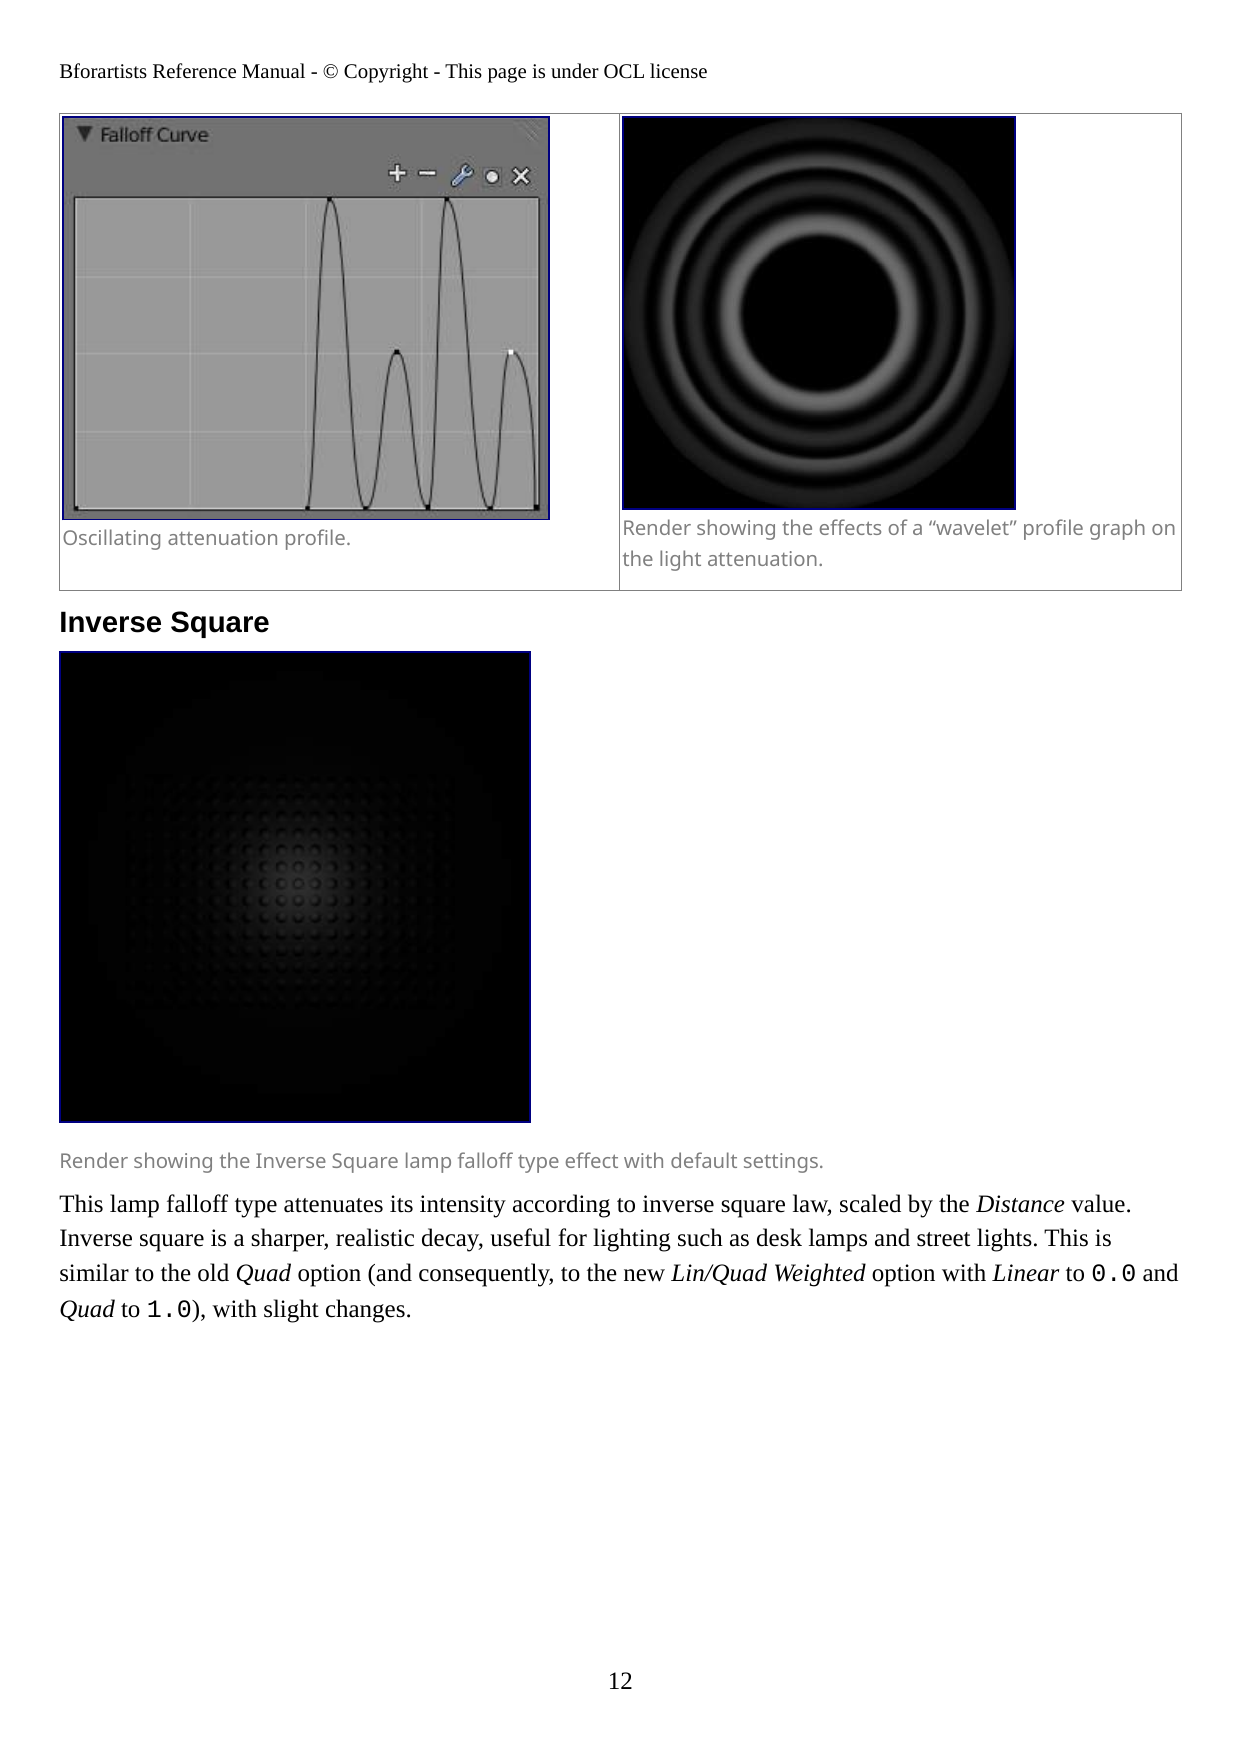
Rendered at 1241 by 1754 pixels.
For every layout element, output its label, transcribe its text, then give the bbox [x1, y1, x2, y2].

picture [61, 653, 529, 1121]
table_header Render showing the effects of a “wavelet” profile graph on the light attenuation. [620, 114, 1181, 590]
text Render showing the Inverse Square lamp falloff type effect with default settings. [59, 1143, 1181, 1174]
table_header Oscillating attenuation profile. [60, 114, 619, 590]
picture [624, 118, 1014, 508]
text This lamp falloff type attenuates its intensity according to inverse square law, scaled by the Distance value. Inverse square is a sharper, realistic decay, useful for lighting such as desk lamps and street lights. This is similar to the old Quad option (and consequently, to the new Lin/Quad Weighted option with Linear to 0.0 and Quad to 1.0), with slight changes. [59, 1189, 1181, 1325]
subtitle Inverse Square [59, 605, 1181, 638]
picture [64, 118, 548, 519]
